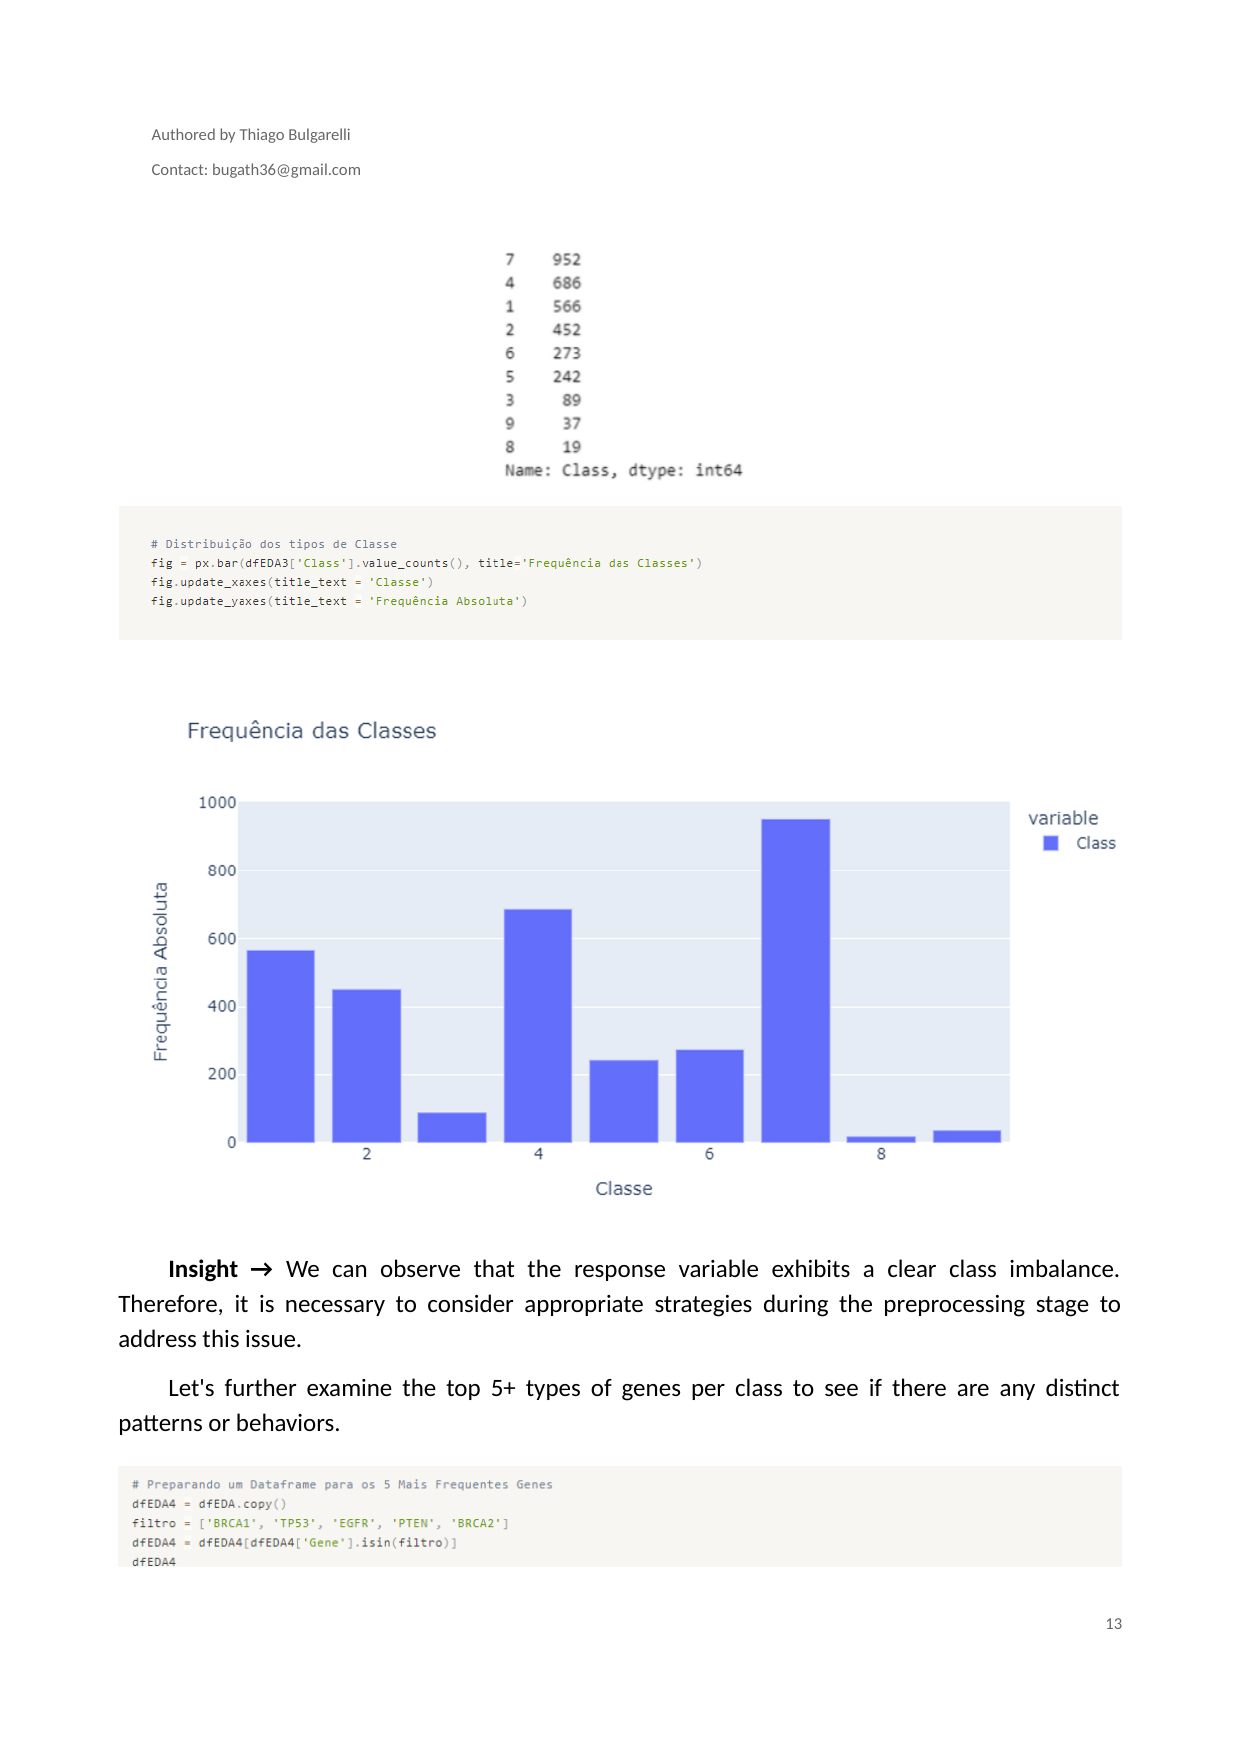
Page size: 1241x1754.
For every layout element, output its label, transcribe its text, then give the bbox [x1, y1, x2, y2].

text Let's further examine the top 5+ types of genes per class to see if there are any distinct patterns or behaviors. [118, 1372, 1122, 1438]
picture [122, 703, 1120, 1199]
picture [118, 506, 1123, 640]
picture [118, 1466, 1123, 1567]
text Insight → We can observe that the response variable exhibits a clear class imbalance. Therefore, it is necessary to consider appropriate strategies during the preprocessing stage to address this issue. [118, 1253, 1122, 1353]
